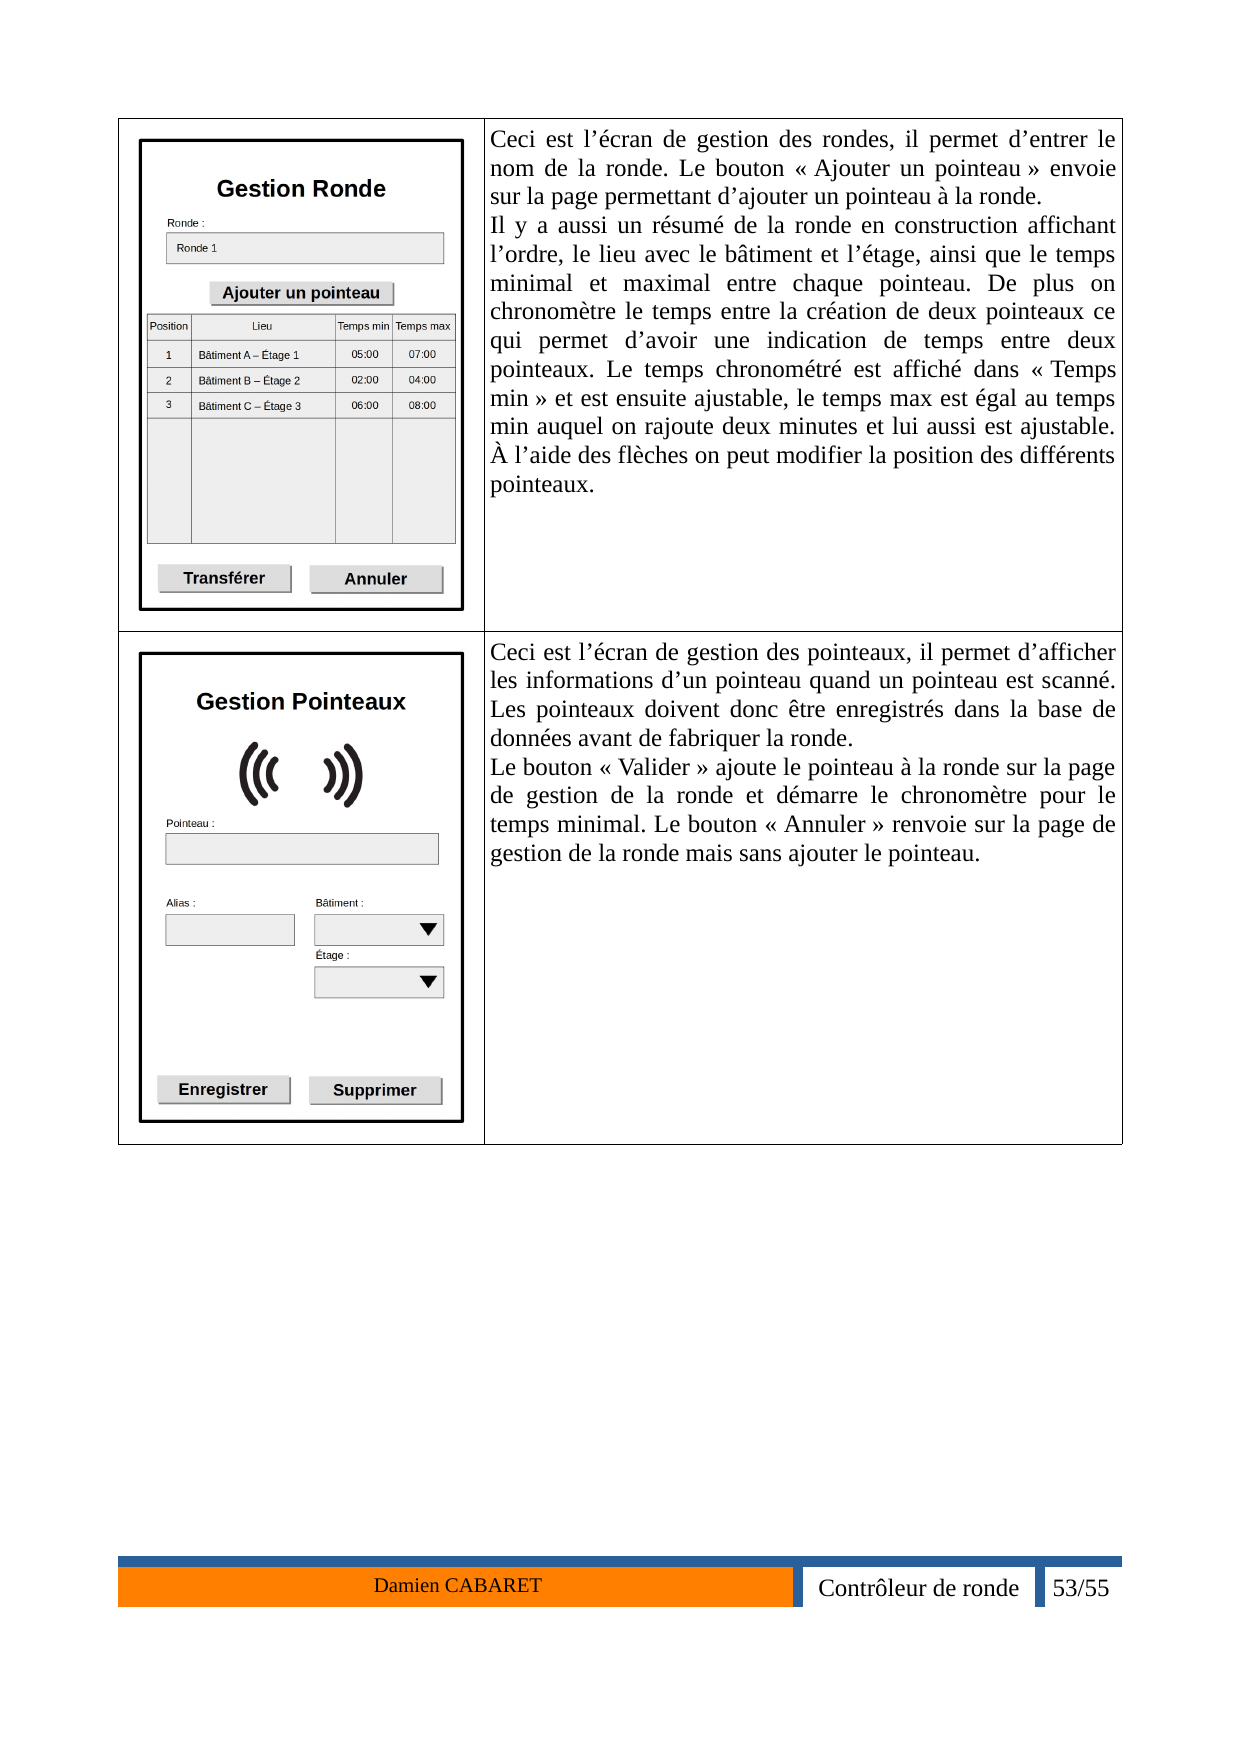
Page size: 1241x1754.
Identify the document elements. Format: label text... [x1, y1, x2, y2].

table_cell Ceci est l’écran de gestion des pointeaux, il permet d’afficher les informations d’un pointeau quand un pointeau est scanné. Les pointeaux doivent donc être enregistrés dans la base de données avant de fabriquer la ronde. Le bouton « Valider » ajoute le pointeau à la ronde sur la page de gestion de la ronde et démarre le chronomètre pour le temps minimal. Le bouton « Annuler » renvoie sur la page de gestion de la ronde mais sans ajouter le pointeau. [485, 632, 1122, 1144]
picture [123, 123, 479, 626]
table_cell [119, 119, 484, 631]
table_cell [119, 632, 484, 1144]
picture [123, 636, 479, 1138]
table_cell Ceci est l’écran de gestion des rondes, il permet d’entrer le nom de la ronde. Le bouton « Ajouter un pointeau » envoie sur la page permettant d’ajouter un pointeau à la ronde. Il y a aussi un résumé de la ronde en construction affichant l’ordre, le lieu avec le bâtiment et l’étage, ainsi que le temps minimal et maximal entre chaque pointeau. De plus on chronomètre le temps entre la création de deux pointeaux ce qui permet d’avoir une indication de temps entre deux pointeaux. Le temps chronométré est affiché dans « Temps min » et est ensuite ajustable, le temps max est égal au temps min auquel on rajoute deux minutes et lui aussi est ajustable. À l’aide des flèches on peut modifier la position des différents pointeaux. [485, 119, 1122, 631]
